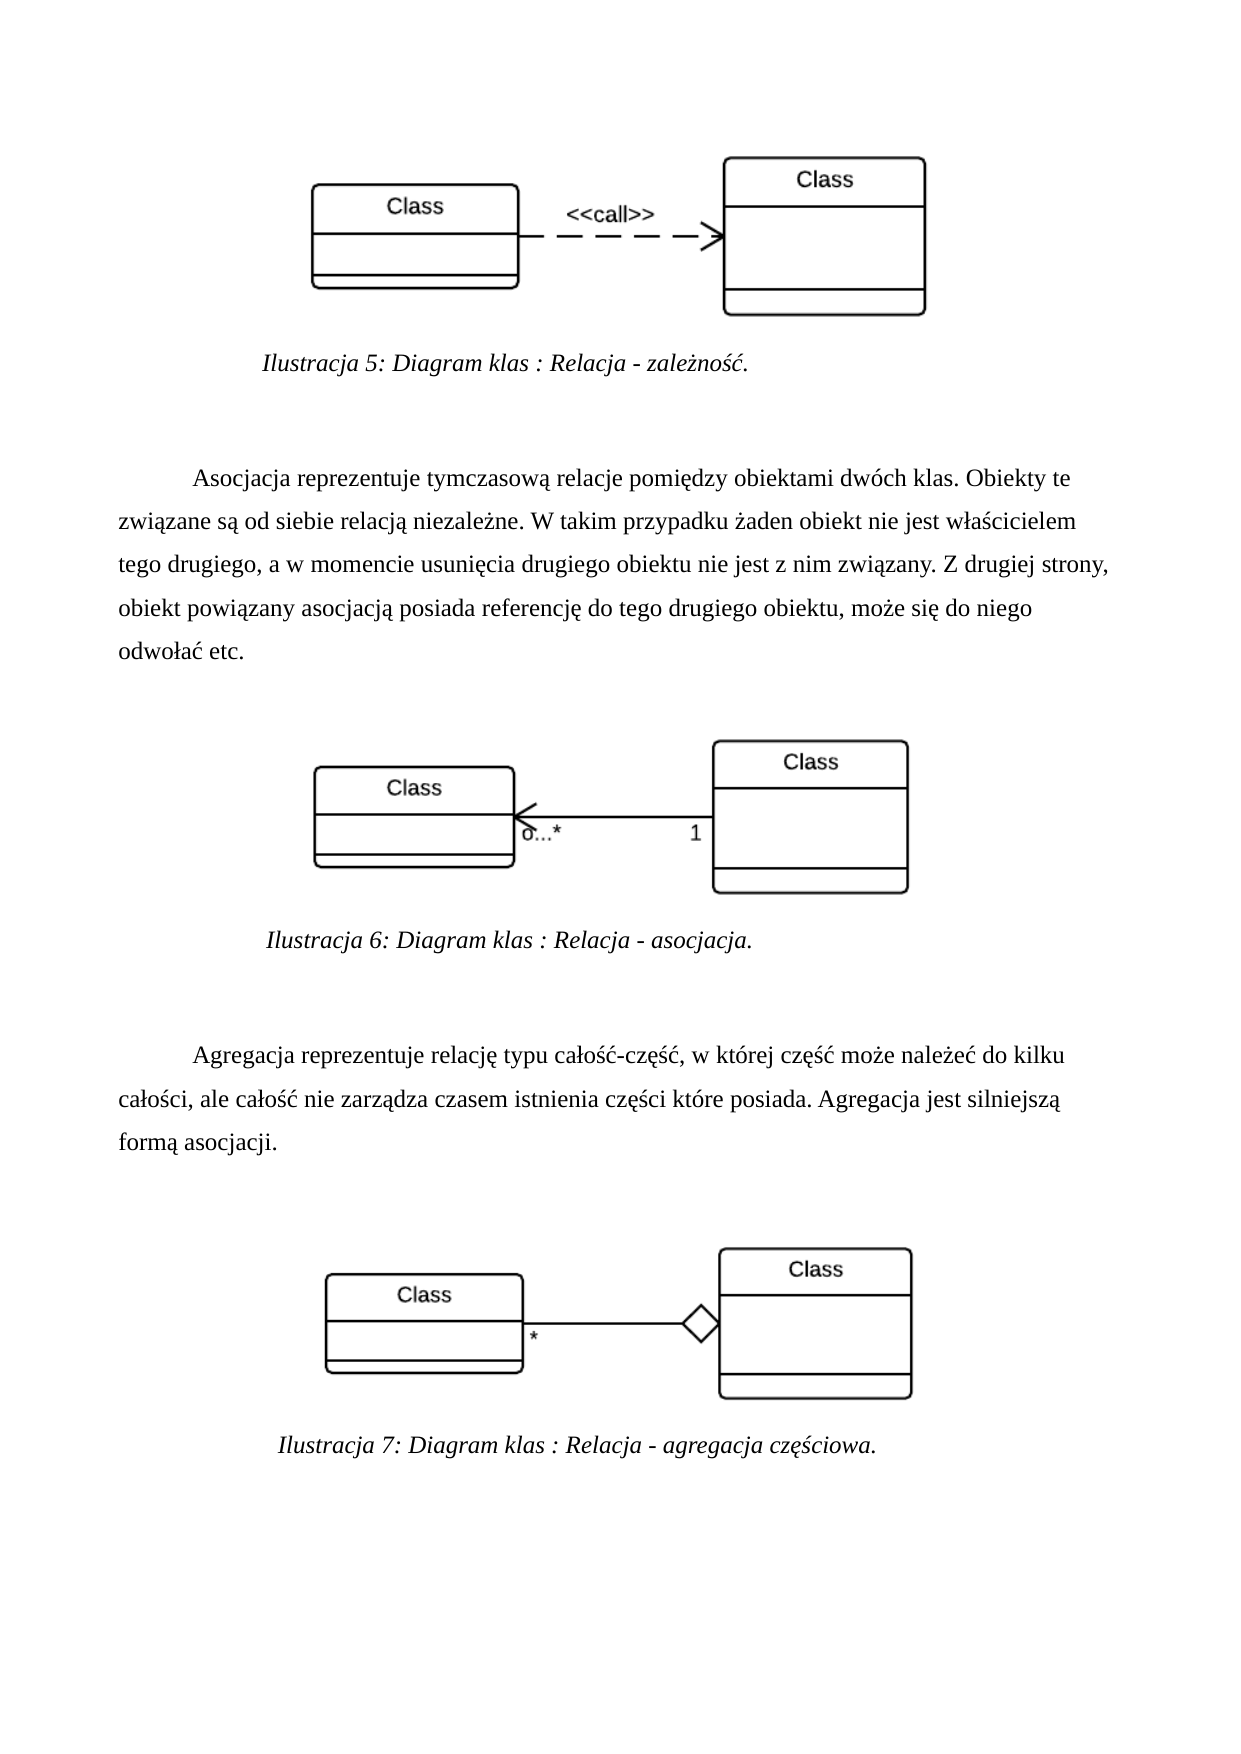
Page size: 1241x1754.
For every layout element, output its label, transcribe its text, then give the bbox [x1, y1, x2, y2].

text Ilustracja 7: Diagram klas : Relacja - agregacja częściowa. [278, 1431, 963, 1459]
picture [277, 1225, 963, 1431]
text Agregacja reprezentuje relację typu całość-część, w której część może należeć do kilku całości, ale całość nie zarządza czasem istnienia części które posiada. Agregacja jest silniejszą formą asocjacji. [118, 1041, 1122, 1156]
text Ilustracja 6: Diagram klas : Relacja - asocjacja. [266, 926, 960, 954]
text Asocjacja reprezentuje tymczasową relacje pomiędzy obiektami dwóch klas. Obiekty te związane są od siebie relacją niezależne. W takim przypadku żaden obiekt nie jest właścicielem tego drugiego, a w momencie usunięcia drugiego obiektu nie jest z nim związany. Z drugiej strony, obiekt powiązany asocjacją posiada referencję do tego drugiego obiektu, może się do niego odwołać etc. [118, 463, 1122, 664]
picture [265, 717, 960, 926]
text Ilustracja 5: Diagram klas : Relacja - zależność. [262, 349, 978, 377]
picture [261, 133, 979, 349]
